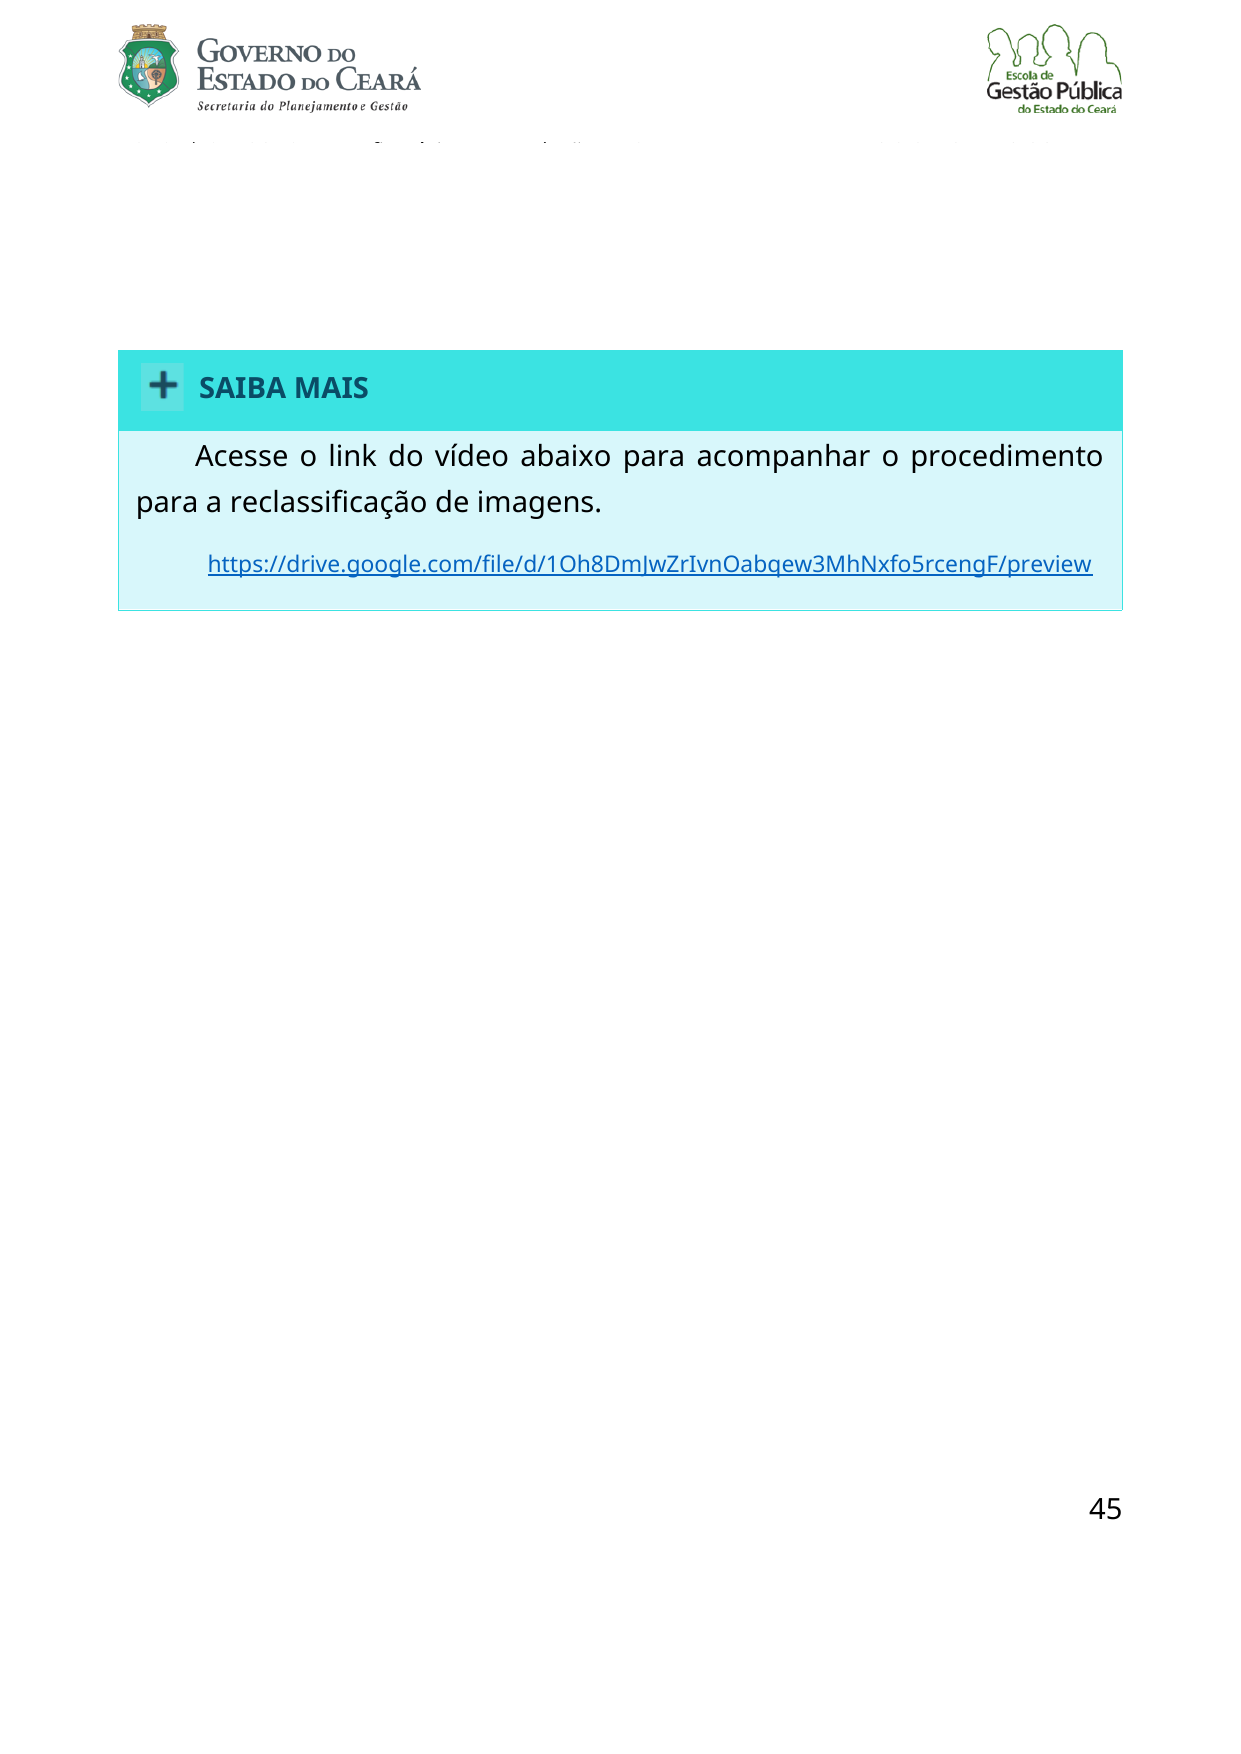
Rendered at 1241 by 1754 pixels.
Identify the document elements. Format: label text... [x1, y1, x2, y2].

table_header SAIBA MAIS [119, 351, 1122, 430]
table_cell Acesse o link do vídeo abaixo para acompanhar o procedimento para a reclassificação de imagens. https://drive.google.com/file/d/1Oh8DmJwZrIvnOabqew3MhNxfo5rcengF/preview [119, 431, 1122, 609]
picture [118, 24, 1122, 113]
picture [141, 363, 184, 411]
